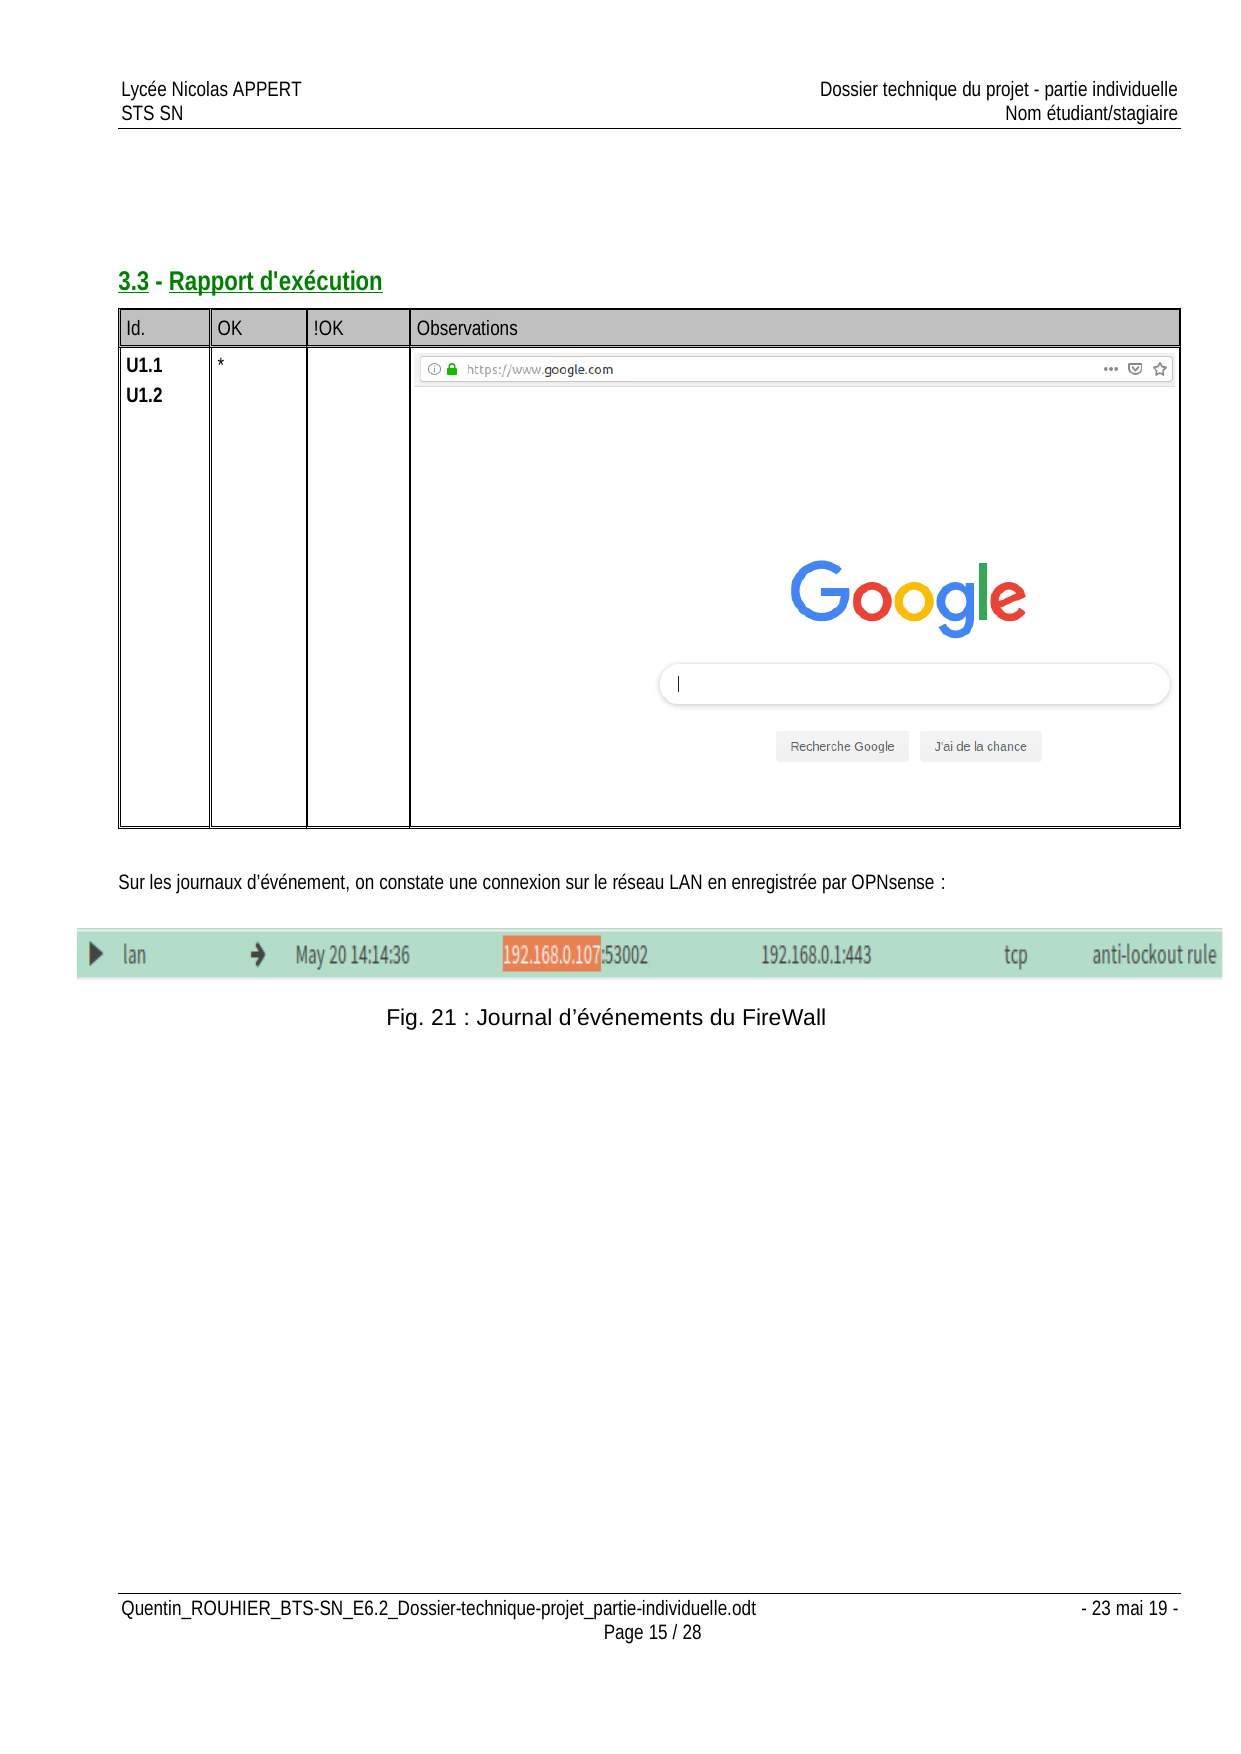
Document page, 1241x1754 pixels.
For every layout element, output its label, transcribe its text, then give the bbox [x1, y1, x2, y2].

table_header OK [212, 310, 306, 345]
subtitle 3.3 - Rapport d'exécution [118, 265, 1181, 296]
picture [76, 928, 1223, 980]
text Sur les journaux d’événement, on constate une connexion sur le réseau LAN en enregistrée par OPNsense : [118, 870, 1181, 894]
picture [414, 353, 1175, 766]
table_cell * [212, 348, 306, 826]
table_header Observations [411, 310, 1179, 345]
table_cell [411, 348, 1179, 826]
table_header !OK [308, 310, 409, 345]
table_cell U1.1 U1.2 [121, 348, 209, 826]
table_cell [308, 348, 409, 826]
table_header Id. [121, 310, 209, 345]
